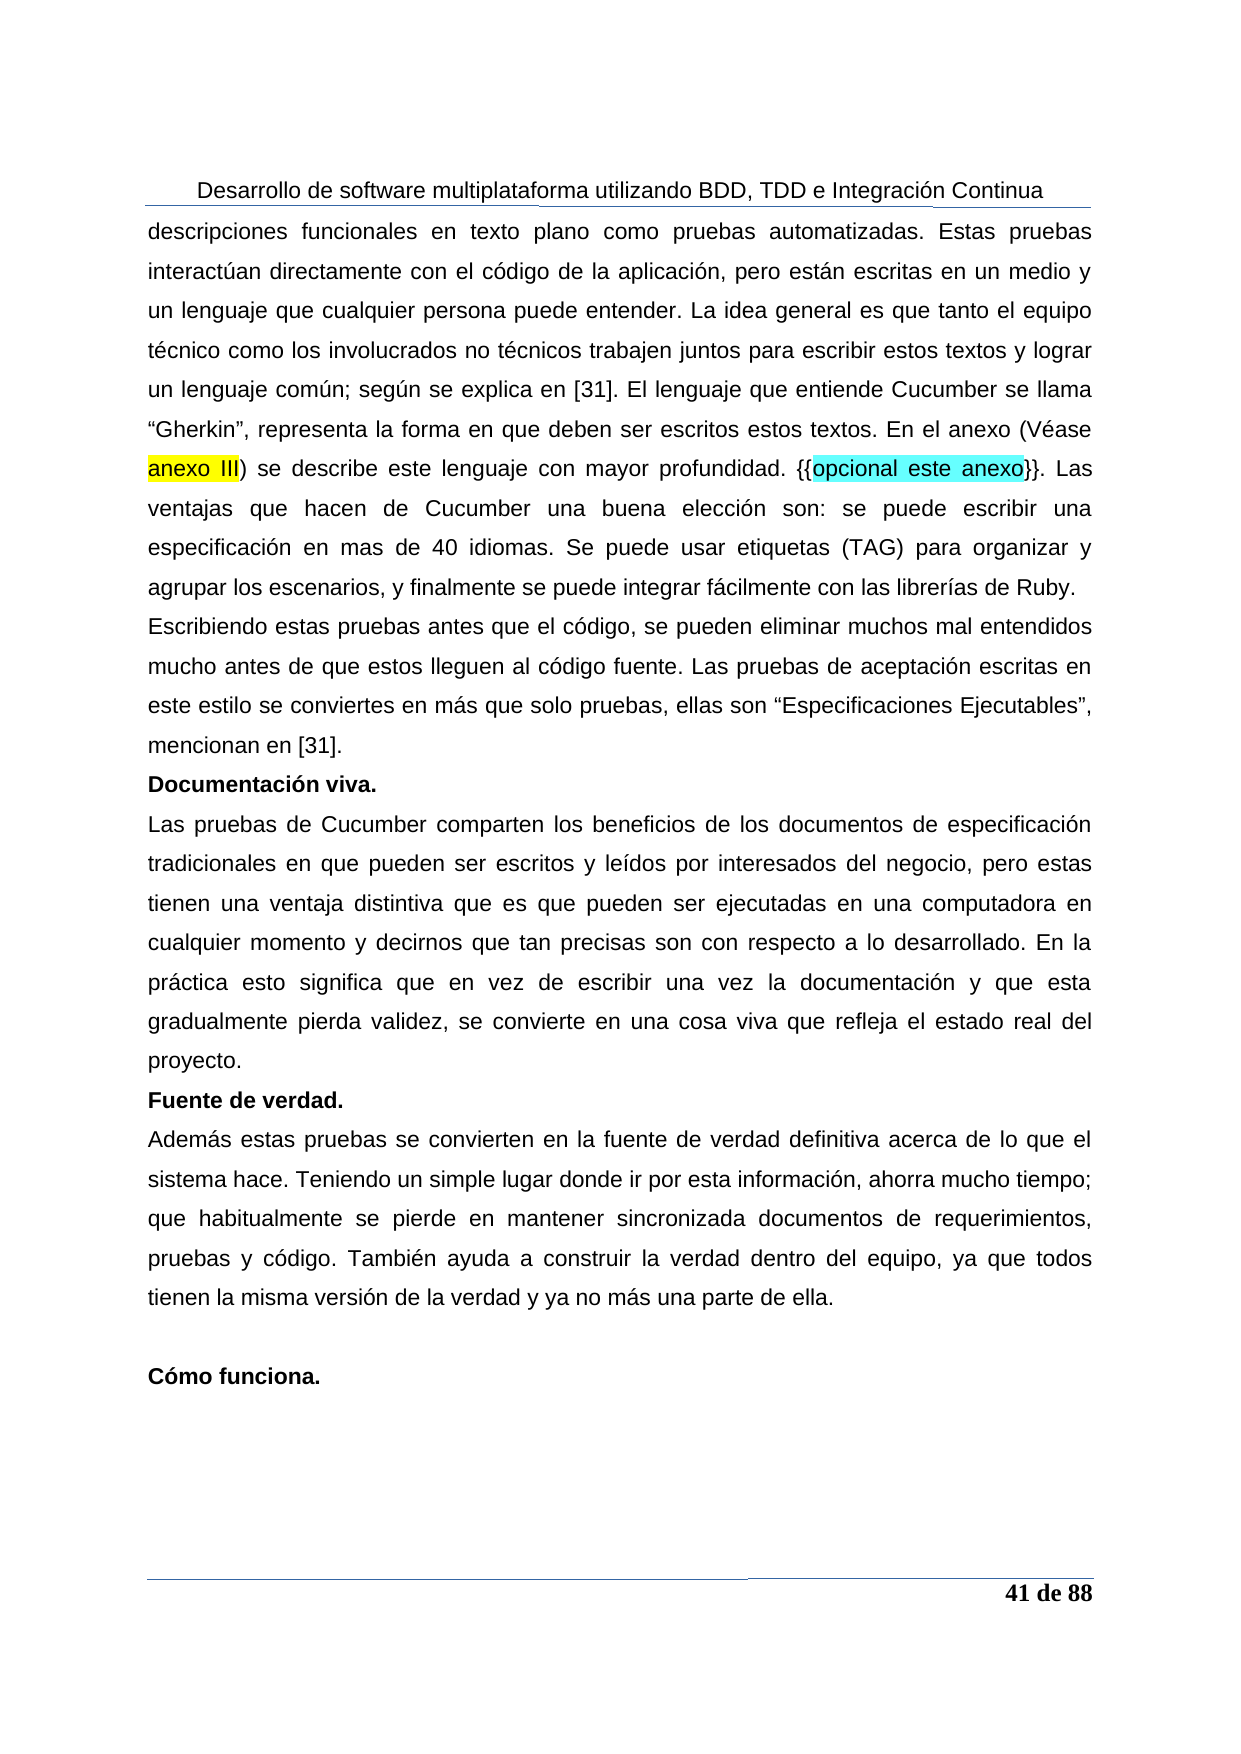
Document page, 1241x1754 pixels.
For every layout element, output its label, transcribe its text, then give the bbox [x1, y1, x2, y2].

text Escribiendo estas pruebas antes que el código, se pueden eliminar muchos mal entendidos mucho antes de que estos lleguen al código fuente. Las pruebas de aceptación escritas en este estilo se conviertes en más que solo pruebas, ellas son “Especificaciones Ejecutables”, mencionan en [31]. [148, 613, 1093, 758]
text Cómo funciona. [148, 1363, 1093, 1389]
text descripciones funcionales en texto plano como pruebas automatizadas. Estas pruebas interactúan directamente con el código de la aplicación, pero están escritas en un medio y un lenguaje que cualquier persona puede entender. La idea general es que tanto el equipo técnico como los involucrados no técnicos trabajen juntos para escribir estos textos y lograr un lenguaje común; según se explica en [31]. El lenguaje que entiende Cucumber se llama “Gherkin”, representa la forma en que deben ser escritos estos textos. En el anexo (Véase anexo III) se describe este lenguaje con mayor profundidad. {{opcional este anexo}}. Las ventajas que hacen de Cucumber una buena elección son: se puede escribir una especificación en mas de 40 idiomas. Se puede usar etiquetas (TAG) para organizar y agrupar los escenarios, y finalmente se puede integrar fácilmente con las librerías de Ruby. [148, 218, 1093, 600]
text Documentación viva. [148, 771, 1093, 797]
text Además estas pruebas se convierten en la fuente de verdad definitiva acerca de lo que el sistema hace. Teniendo un simple lugar donde ir por esta información, ahorra mucho tiempo; que habitualmente se pierde en mantener sincronizada documentos de requerimientos, pruebas y código. También ayuda a construir la verdad dentro del equipo, ya que todos tienen la misma versión de la verdad y ya no más una parte de ella. [148, 1126, 1093, 1311]
text Las pruebas de Cucumber comparten los beneficios de los documentos de especificación tradicionales en que pueden ser escritos y leídos por interesados del negocio, pero estas tienen una ventaja distintiva que es que pueden ser ejecutadas en una computadora en cualquier momento y decirnos que tan precisas son con respecto a lo desarrollado. En la práctica esto significa que en vez de escribir una vez la documentación y que esta gradualmente pierda validez, se convierte en una cosa viva que refleja el estado real del proyecto. [148, 811, 1093, 1074]
text Fuente de verdad. [148, 1087, 1093, 1113]
